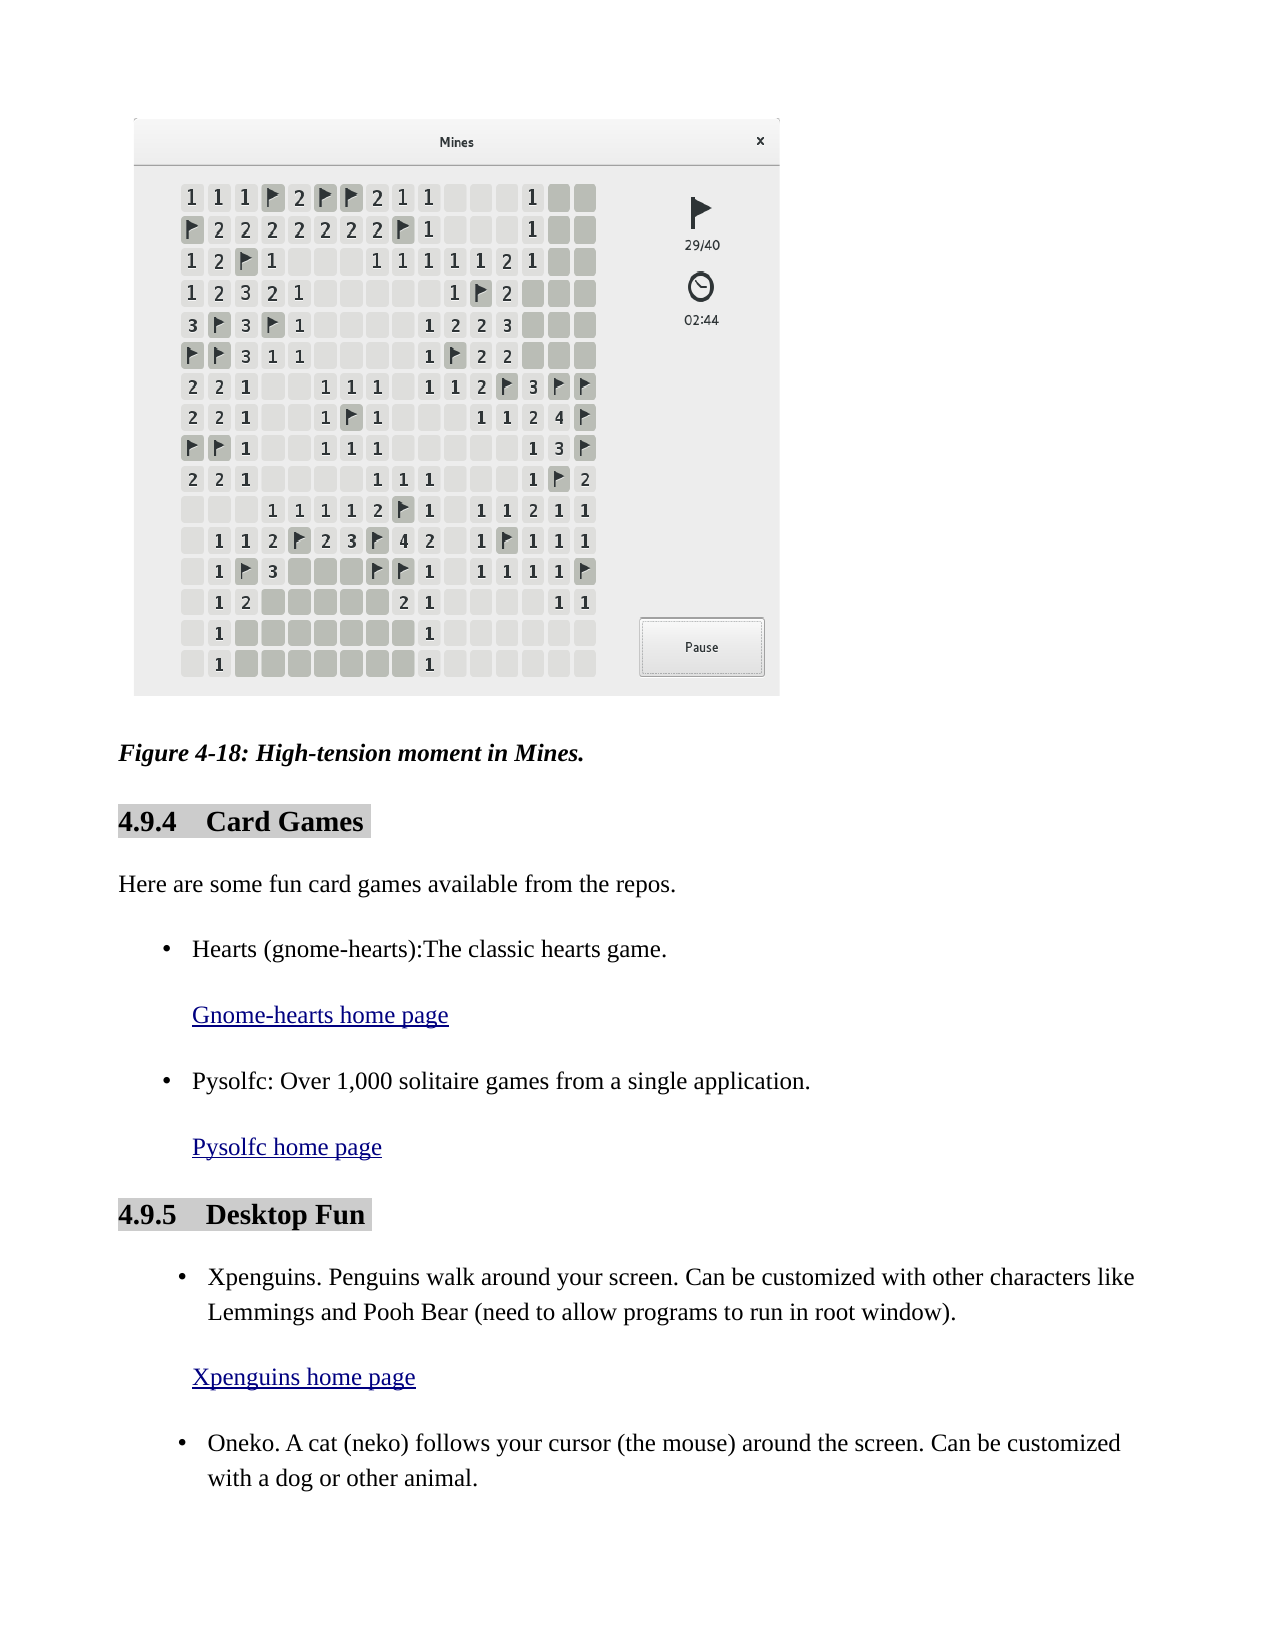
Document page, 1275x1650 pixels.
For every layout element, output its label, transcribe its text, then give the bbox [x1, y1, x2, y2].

list Pysolfc home page [162, 1132, 1157, 1161]
list Hearts (gnome-hearts):The classic hearts game. [162, 934, 1157, 963]
list Xpenguins. Penguins walk around your screen. Can be customized with other characters like Lemmings and Pooh Bear (need to allow programs to run in root window). [178, 1262, 1141, 1326]
list Gnome-hearts home page [162, 1000, 1157, 1029]
subtitle 4.9.4 Card Games [371, 804, 1157, 838]
list Pysolfc: Over 1,000 solitaire games from a single application. [162, 1066, 1157, 1095]
picture [133, 118, 780, 696]
text Figure 4-18: High-tension moment in Mines. [118, 738, 1157, 767]
list Oneko. A cat (neko) follows your cursor (the mouse) around the screen. Can be customized with a dog or other animal. [178, 1428, 1141, 1491]
subtitle 4.9.5 Desktop Fun [118, 1197, 1157, 1231]
list Xpenguins home page [162, 1362, 1157, 1391]
text Here are some fun card games available from the repos. [118, 869, 1157, 898]
